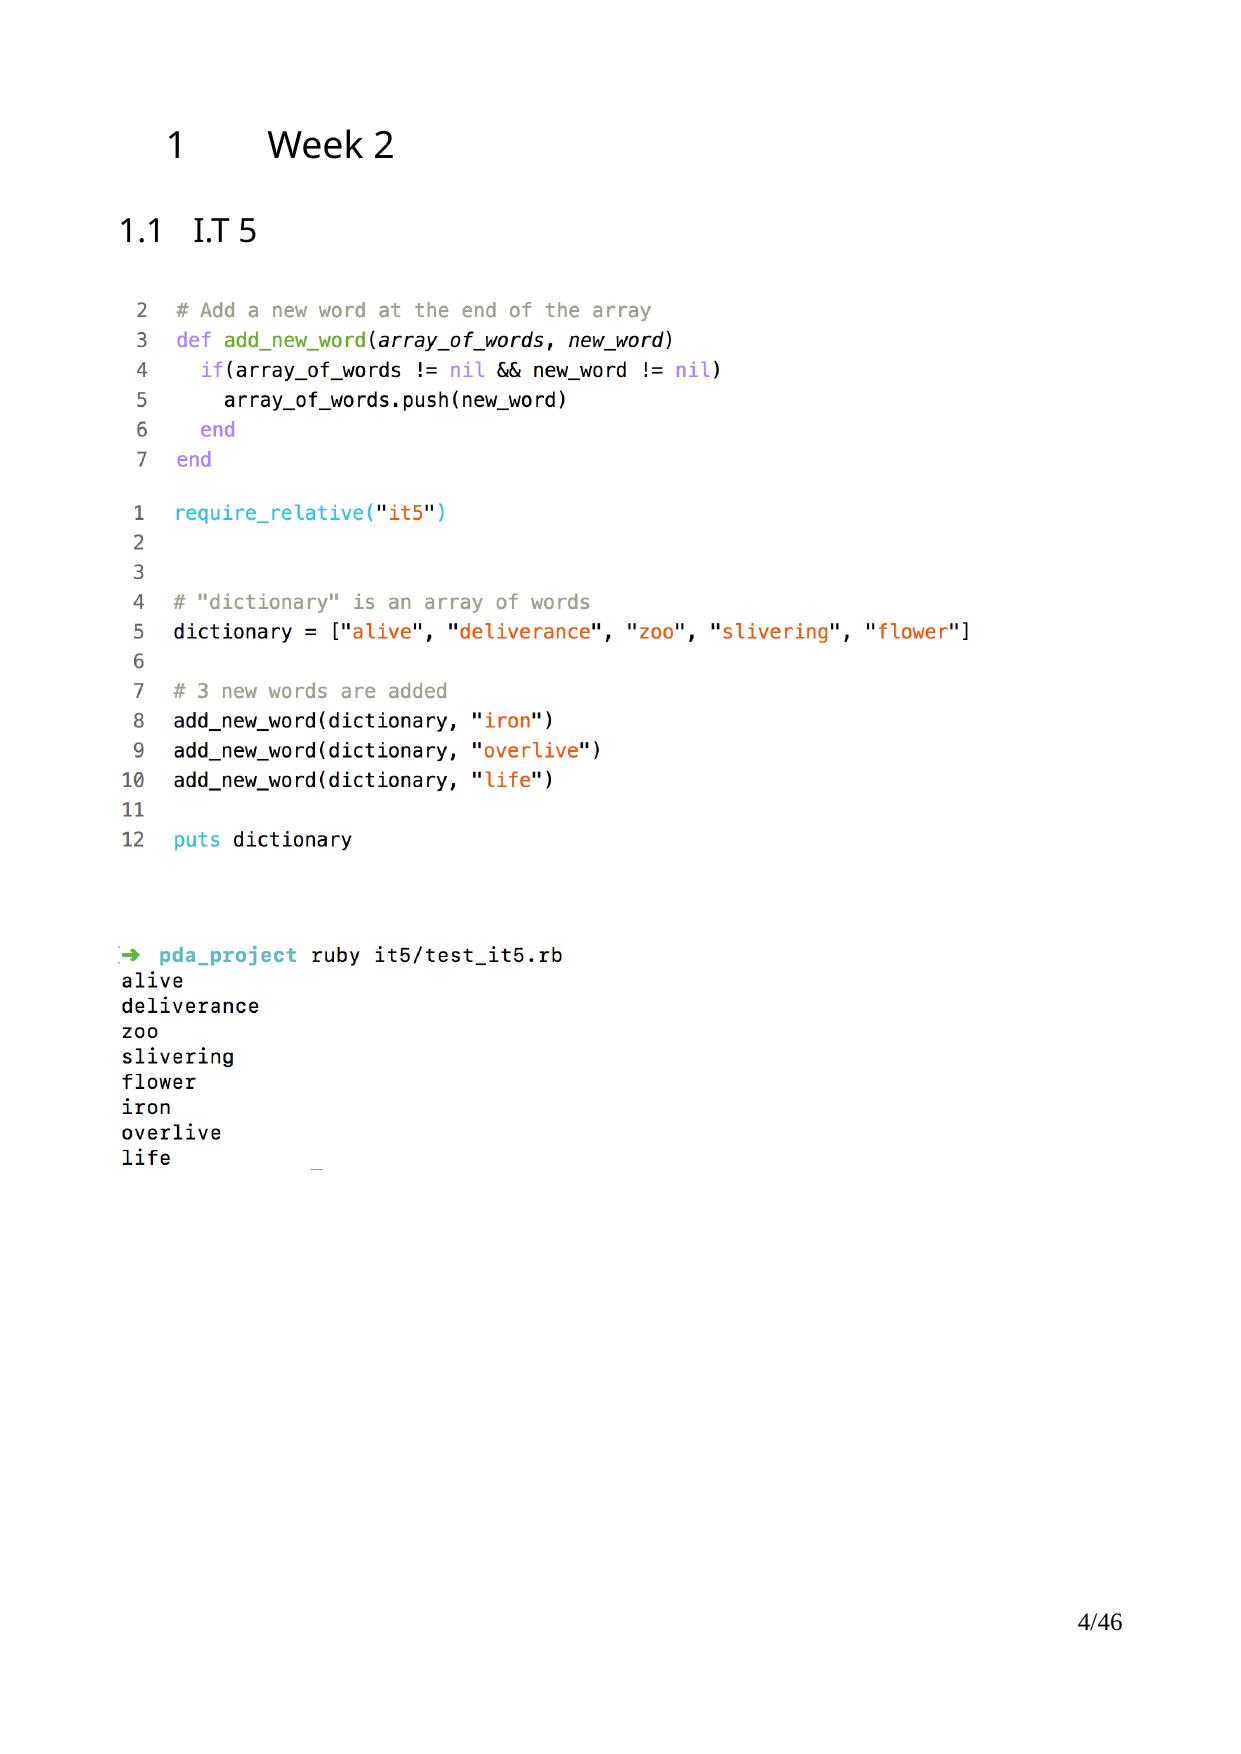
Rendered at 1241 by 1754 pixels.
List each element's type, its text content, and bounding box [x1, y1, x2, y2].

picture [118, 297, 1123, 475]
picture [118, 942, 1123, 1170]
title Week 2 [156, 118, 1122, 169]
picture [118, 503, 1123, 856]
title I.T 5 [118, 207, 1122, 252]
